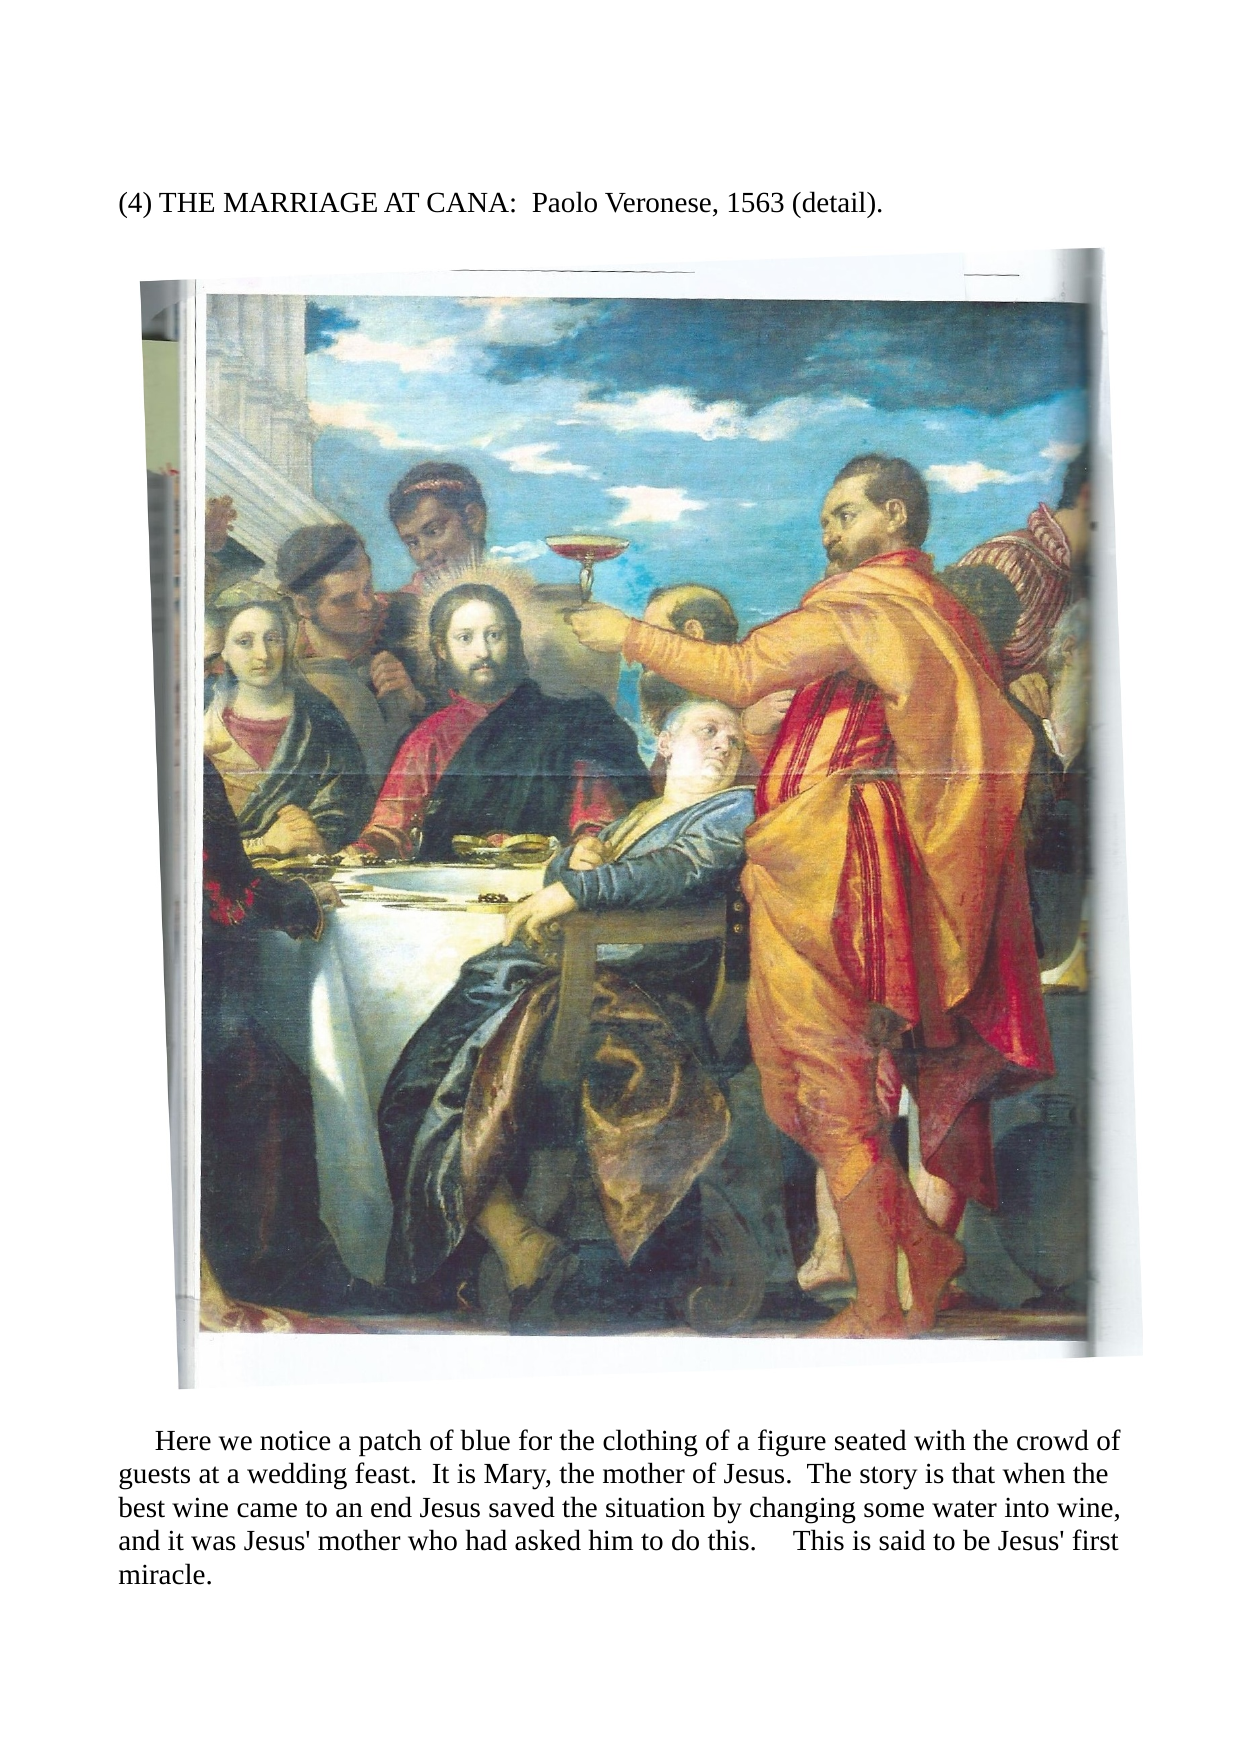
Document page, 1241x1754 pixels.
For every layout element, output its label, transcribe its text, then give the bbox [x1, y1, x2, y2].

text Here we notice a patch of blue for the clothing of a figure seated with the crowd of guests at a wedding feast. It is Mary, the mother of Jesus. The story is that when the best wine came to an end Jesus saved the situation by changing some water into wine, and it was Jesus' mother who had asked him to do this. This is said to be Jesus' first miracle. [118, 1423, 1122, 1590]
picture [139, 246, 1143, 1390]
text (4) THE MARRIAGE AT CANA: Paolo Veronese, 1563 (detail). [118, 185, 1122, 219]
